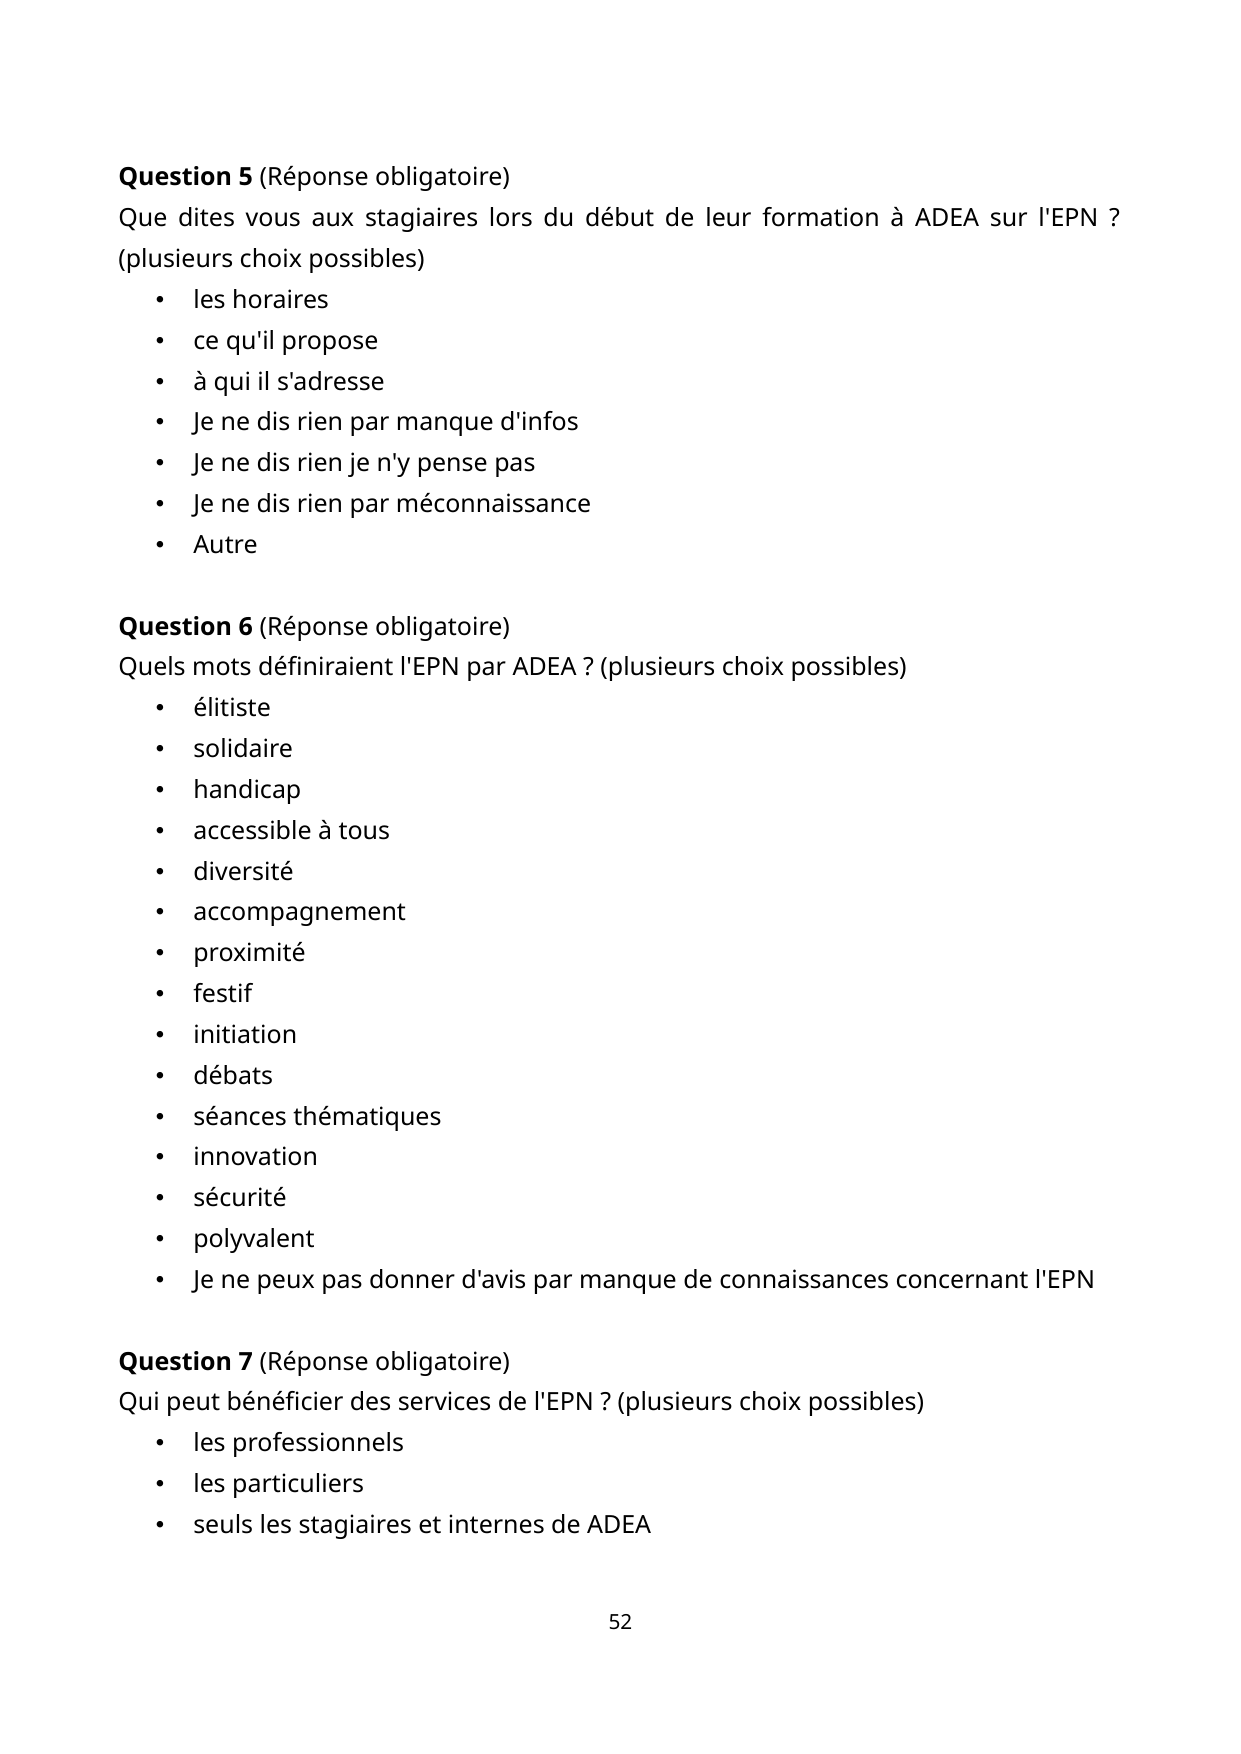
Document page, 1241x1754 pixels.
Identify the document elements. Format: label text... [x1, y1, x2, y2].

list sécurité [156, 1180, 1122, 1214]
list Je ne dis rien par manque d'infos [156, 404, 1122, 438]
text Question 5 (Réponse obligatoire) [118, 159, 1122, 193]
list Je ne peux pas donner d'avis par manque de connaissances concernant l'EPN [156, 1261, 1122, 1296]
text Question 6 (Réponse obligatoire) [118, 608, 1122, 642]
list les particuliers [156, 1466, 1122, 1500]
list accessible à tous [156, 812, 1122, 846]
list à qui il s'adresse [156, 363, 1122, 397]
list les professionnels [156, 1425, 1122, 1459]
list Je ne dis rien par méconnaissance [156, 486, 1122, 520]
list débats [156, 1057, 1122, 1091]
list diversité [156, 853, 1122, 887]
list innovation [156, 1139, 1122, 1173]
list accompagnement [156, 894, 1122, 928]
list les horaires [156, 281, 1122, 316]
text Question 7 (Réponse obligatoire) [118, 1343, 1122, 1377]
list initiation [156, 1016, 1122, 1051]
list solidaire [156, 731, 1122, 765]
list handicap [156, 771, 1122, 806]
text Que dites vous aux stagiaires lors du début de leur formation à ADEA sur l'EPN ? (plusieurs choix possibles) [118, 200, 1122, 275]
list Je ne dis rien je n'y pense pas [156, 445, 1122, 479]
list proximité [156, 935, 1122, 969]
list élitiste [156, 690, 1122, 724]
list festif [156, 976, 1122, 1010]
list seuls les stagiaires et internes de ADEA [156, 1506, 1122, 1541]
list séances thématiques [156, 1098, 1122, 1132]
text Qui peut bénéficier des services de l'EPN ? (plusieurs choix possibles) [118, 1384, 1122, 1418]
list Autre [156, 526, 1122, 561]
text Quels mots définiraient l'EPN par ADEA ? (plusieurs choix possibles) [118, 649, 1122, 683]
list ce qu'il propose [156, 322, 1122, 356]
list polyvalent [156, 1221, 1122, 1255]
